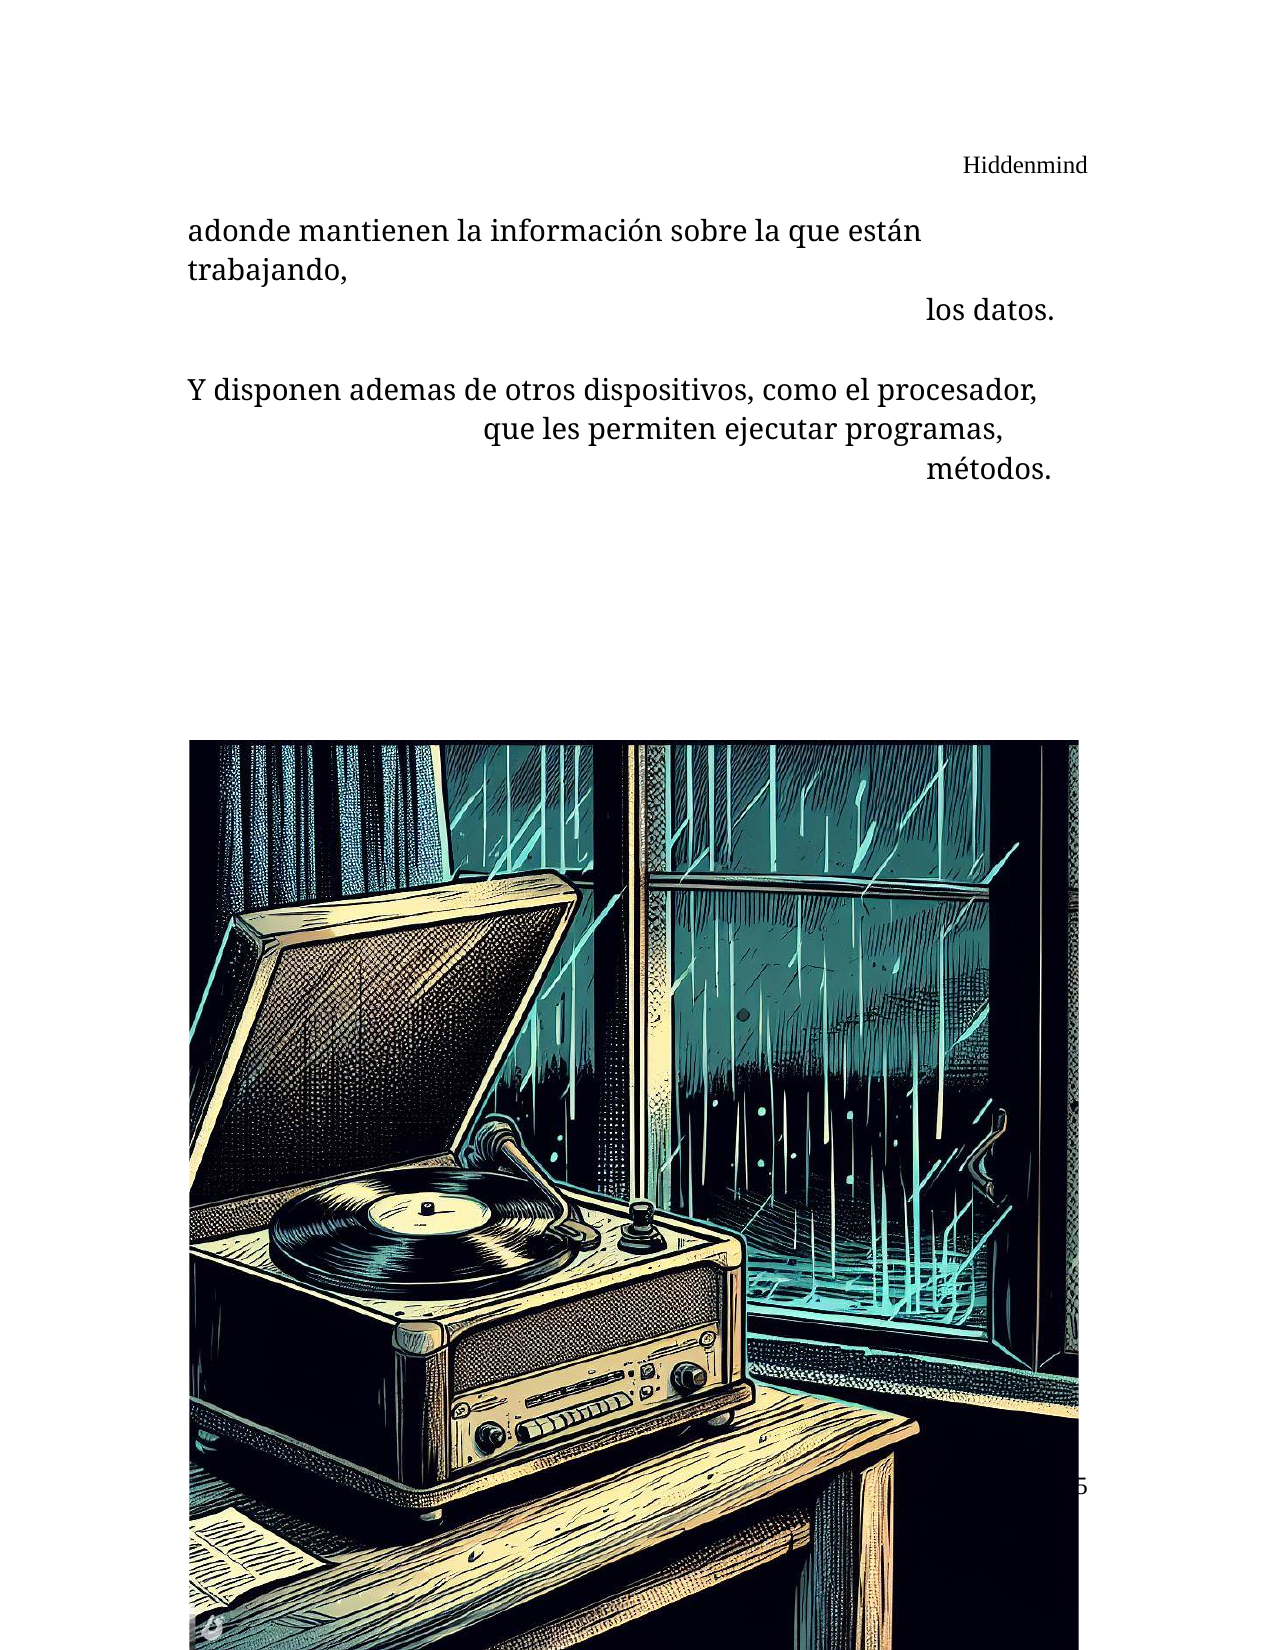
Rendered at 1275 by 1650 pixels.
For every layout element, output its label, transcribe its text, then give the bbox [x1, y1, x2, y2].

picture [189, 740, 1079, 1650]
text que les permiten ejecutar programas, [187, 408, 1087, 448]
text adonde mantienen la información sobre la que están trabajando, [187, 210, 1087, 289]
text Y disponen ademas de otros dispositivos, como el procesador, [187, 369, 1087, 408]
text métodos. [187, 448, 1087, 488]
text los datos. [187, 289, 1087, 329]
